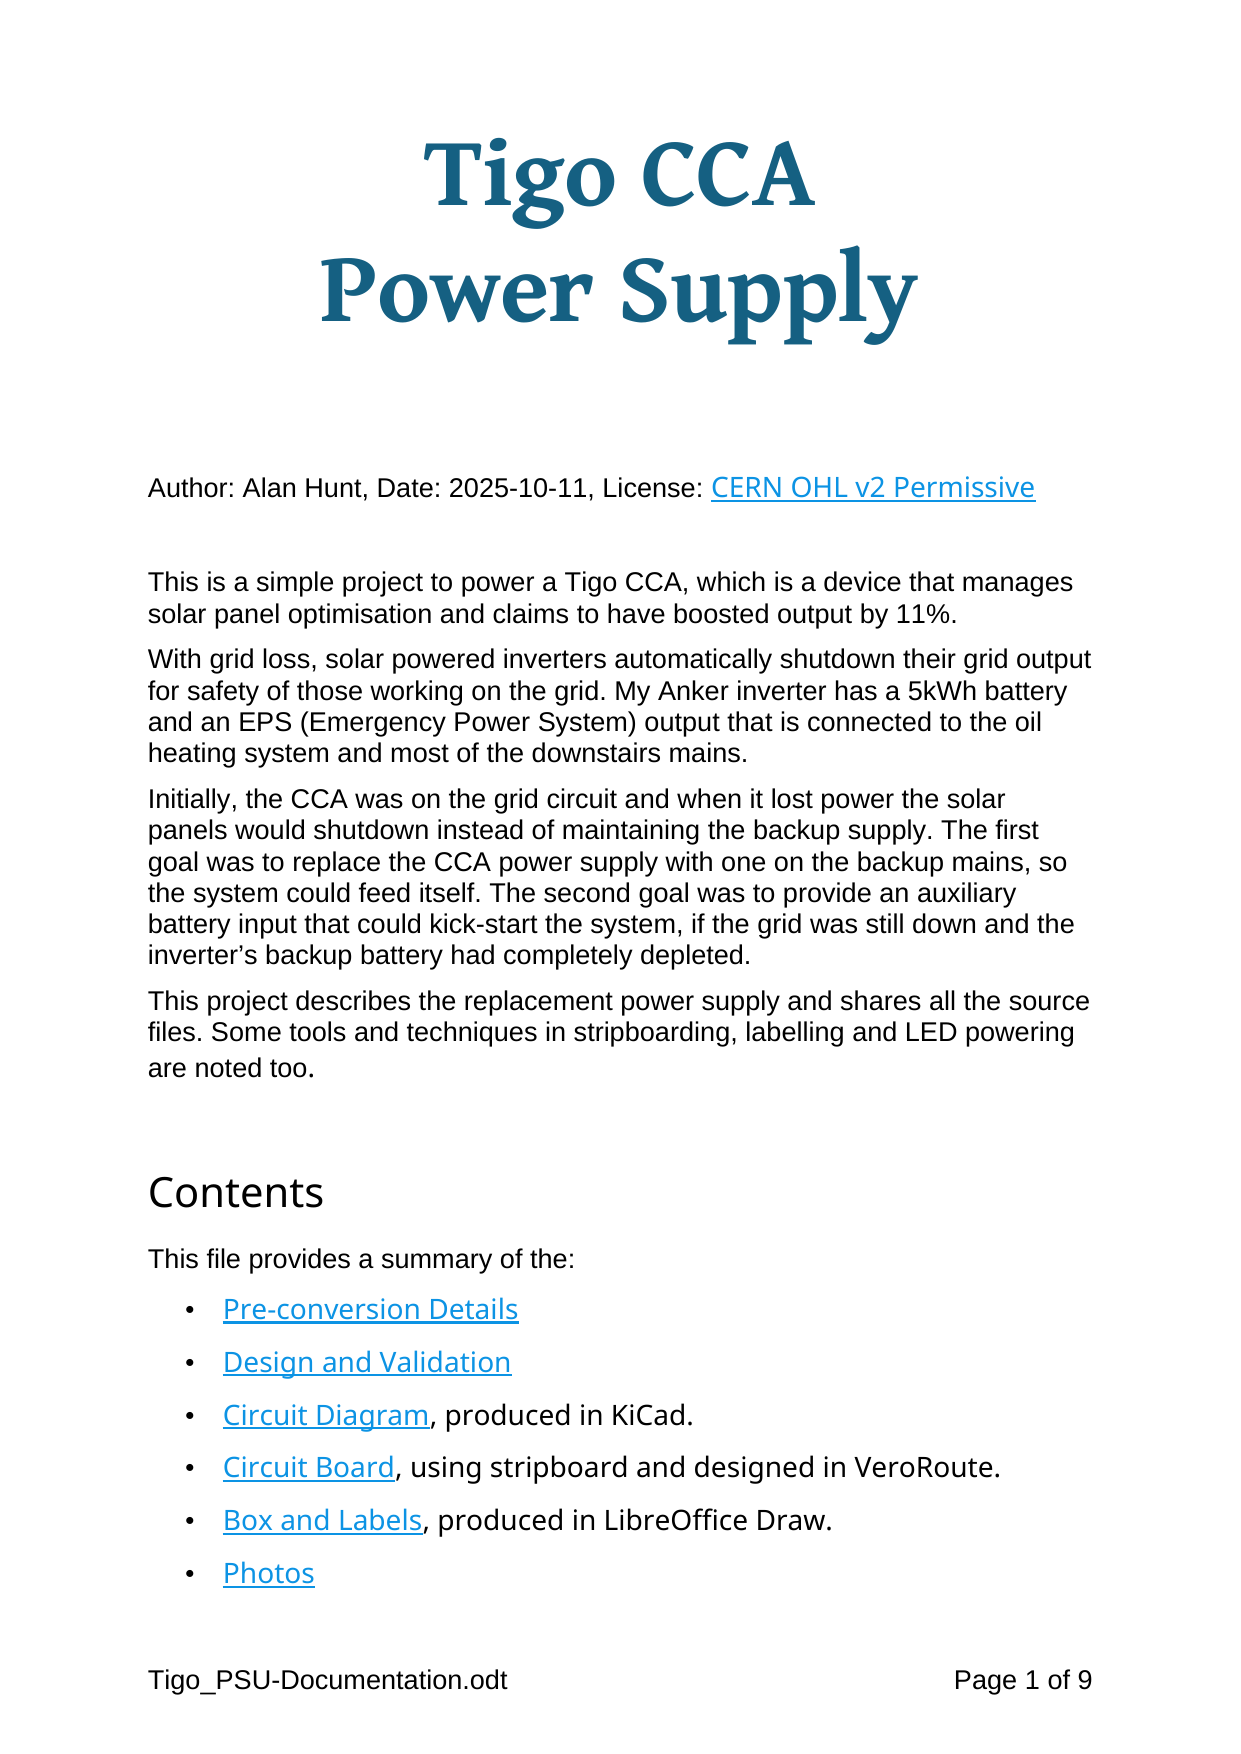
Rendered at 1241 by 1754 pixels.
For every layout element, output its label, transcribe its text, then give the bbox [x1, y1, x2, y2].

text This project describes the replacement power supply and shares all the source files. Some tools and techniques in stripboarding, labelling and LED powering are noted too. [148, 985, 1093, 1086]
list Circuit Board, using stripboard and designed in VeroRoute. [185, 1448, 1093, 1486]
text This file provides a summary of the: [148, 1243, 1093, 1274]
text With grid loss, solar powered inverters automatically shutdown their grid output for safety of those working on the grid. My Anker inverter has a 5kWh battery and an EPS (Emergency Power System) output that is connected to the oil heating system and most of the downstairs mains. [148, 643, 1093, 768]
list Design and Validation [185, 1342, 1093, 1380]
title Tigo CCA Power Supply [148, 118, 1093, 349]
list Box and Labels, produced in LibreOffice Draw. [185, 1501, 1093, 1539]
text This is a simple project to power a Tigo CCA, which is a device that manages solar panel optimisation and claims to have boosted output by 11%. [148, 566, 1093, 629]
list Photos [185, 1554, 1093, 1592]
list Pre-conversion Details [185, 1289, 1093, 1327]
subtitle Contents [148, 1163, 1093, 1219]
text Author: Alan Hunt, Date: 2025-10-11, License: CERN OHL v2 Permissive [148, 468, 1093, 506]
list Circuit Diagram, produced in KiCad. [185, 1395, 1093, 1433]
text Initially, the CCA was on the grid circuit and when it lost power the solar panels would shutdown instead of maintaining the backup supply. The first goal was to replace the CCA power supply with one on the backup mains, so the system could feed itself. The second goal was to provide an auxiliary battery input that could kick-start the system, if the grid was still down and the inverter’s backup battery had completely depleted. [148, 783, 1093, 971]
